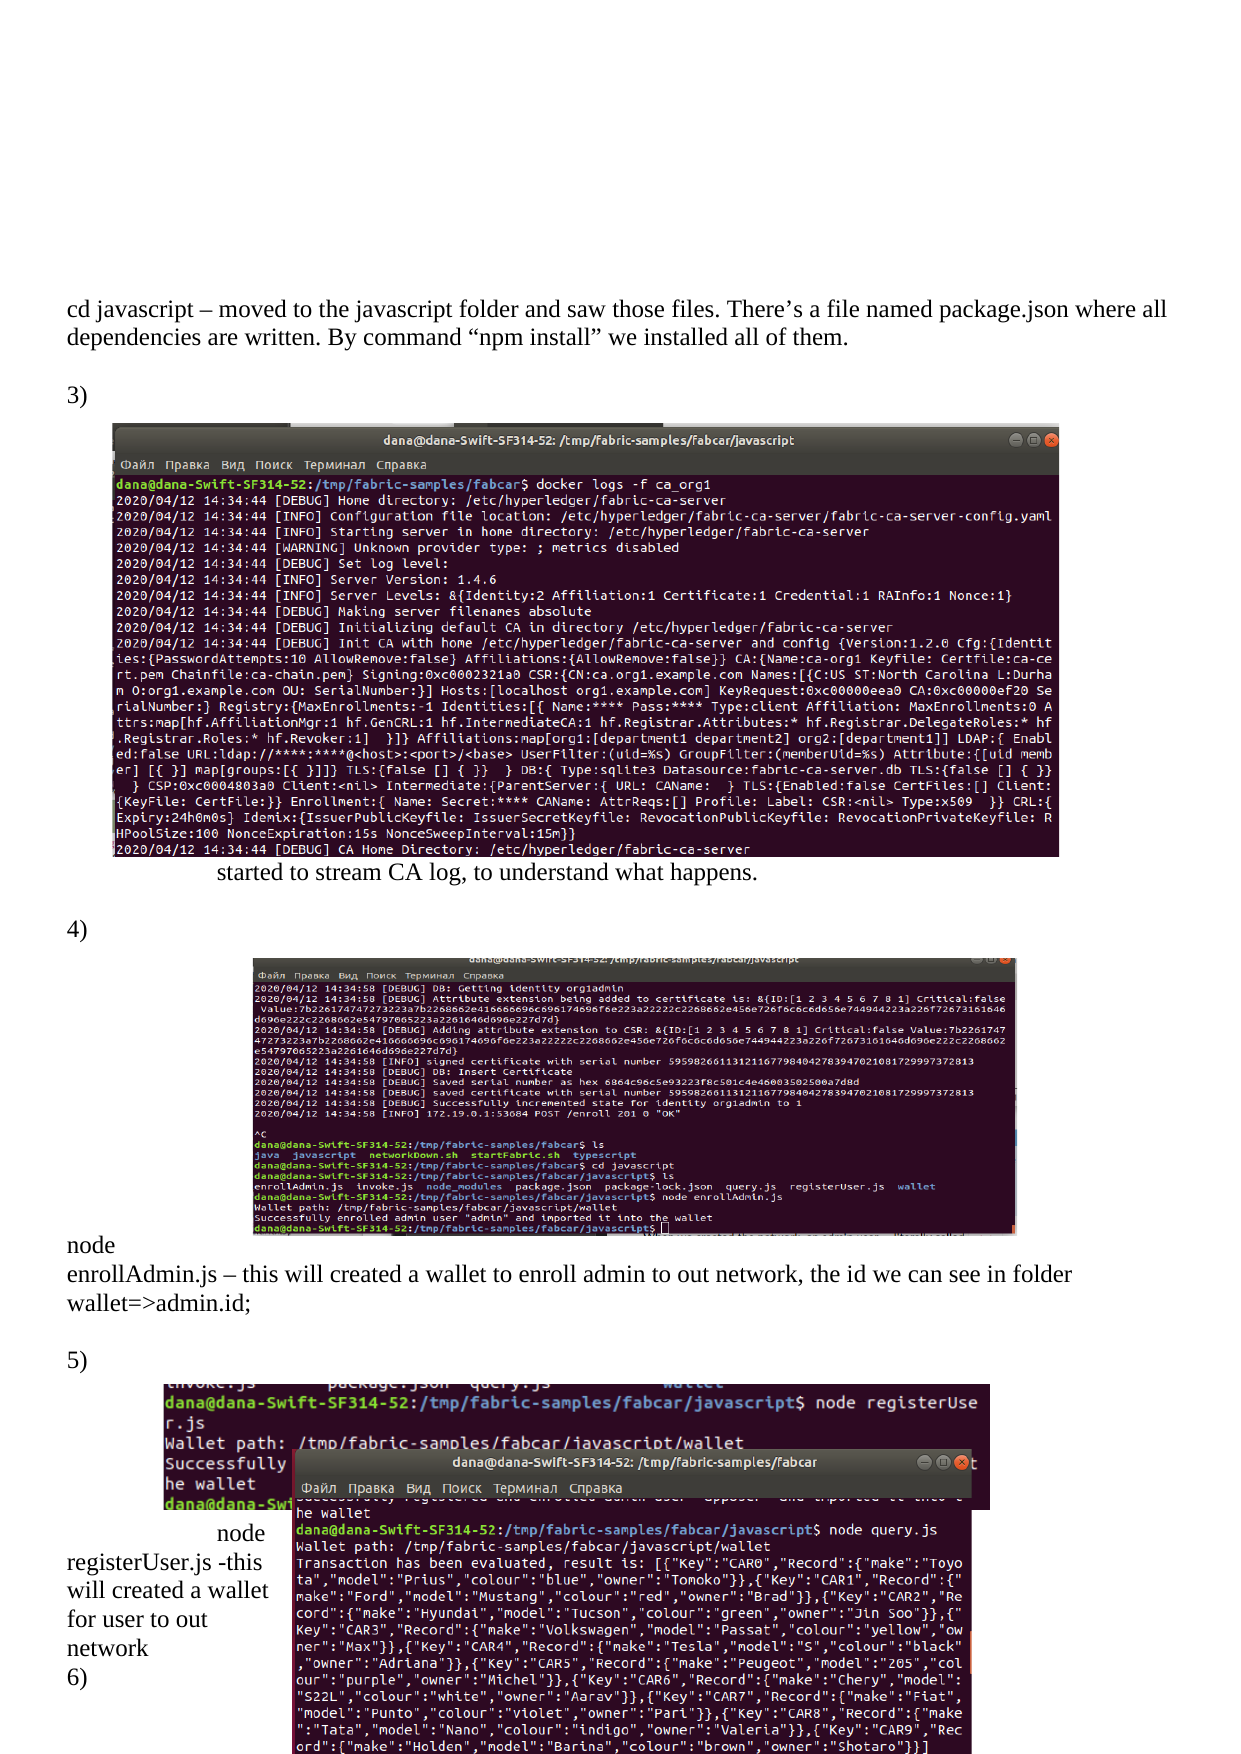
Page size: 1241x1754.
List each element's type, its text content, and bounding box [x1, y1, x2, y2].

text 3) [67, 380, 1178, 409]
text node registerUser.js -this will created a wallet for user to out network [67, 1518, 378, 1662]
text started to stream CA log, to understand what happens. [67, 844, 1178, 886]
picture [484, 423, 1060, 857]
text 5) [67, 1346, 1178, 1374]
text 6) [67, 1662, 378, 1691]
picture [565, 958, 1018, 1236]
text cd javascript – moved to the javascript folder and saw those files. There’s a file named package.json where all dependencies are written. By command “npm install” we installed all of them. [67, 294, 1178, 351]
text [895, 1518, 1178, 1662]
picture [271, 1426, 897, 1754]
text 4) [67, 914, 1178, 943]
text node enrollAdmin.js – this will created a wallet to enroll admin to out network, the id we can see in folder wallet=>admin.id; [67, 1231, 1178, 1317]
text [895, 1662, 1178, 1691]
